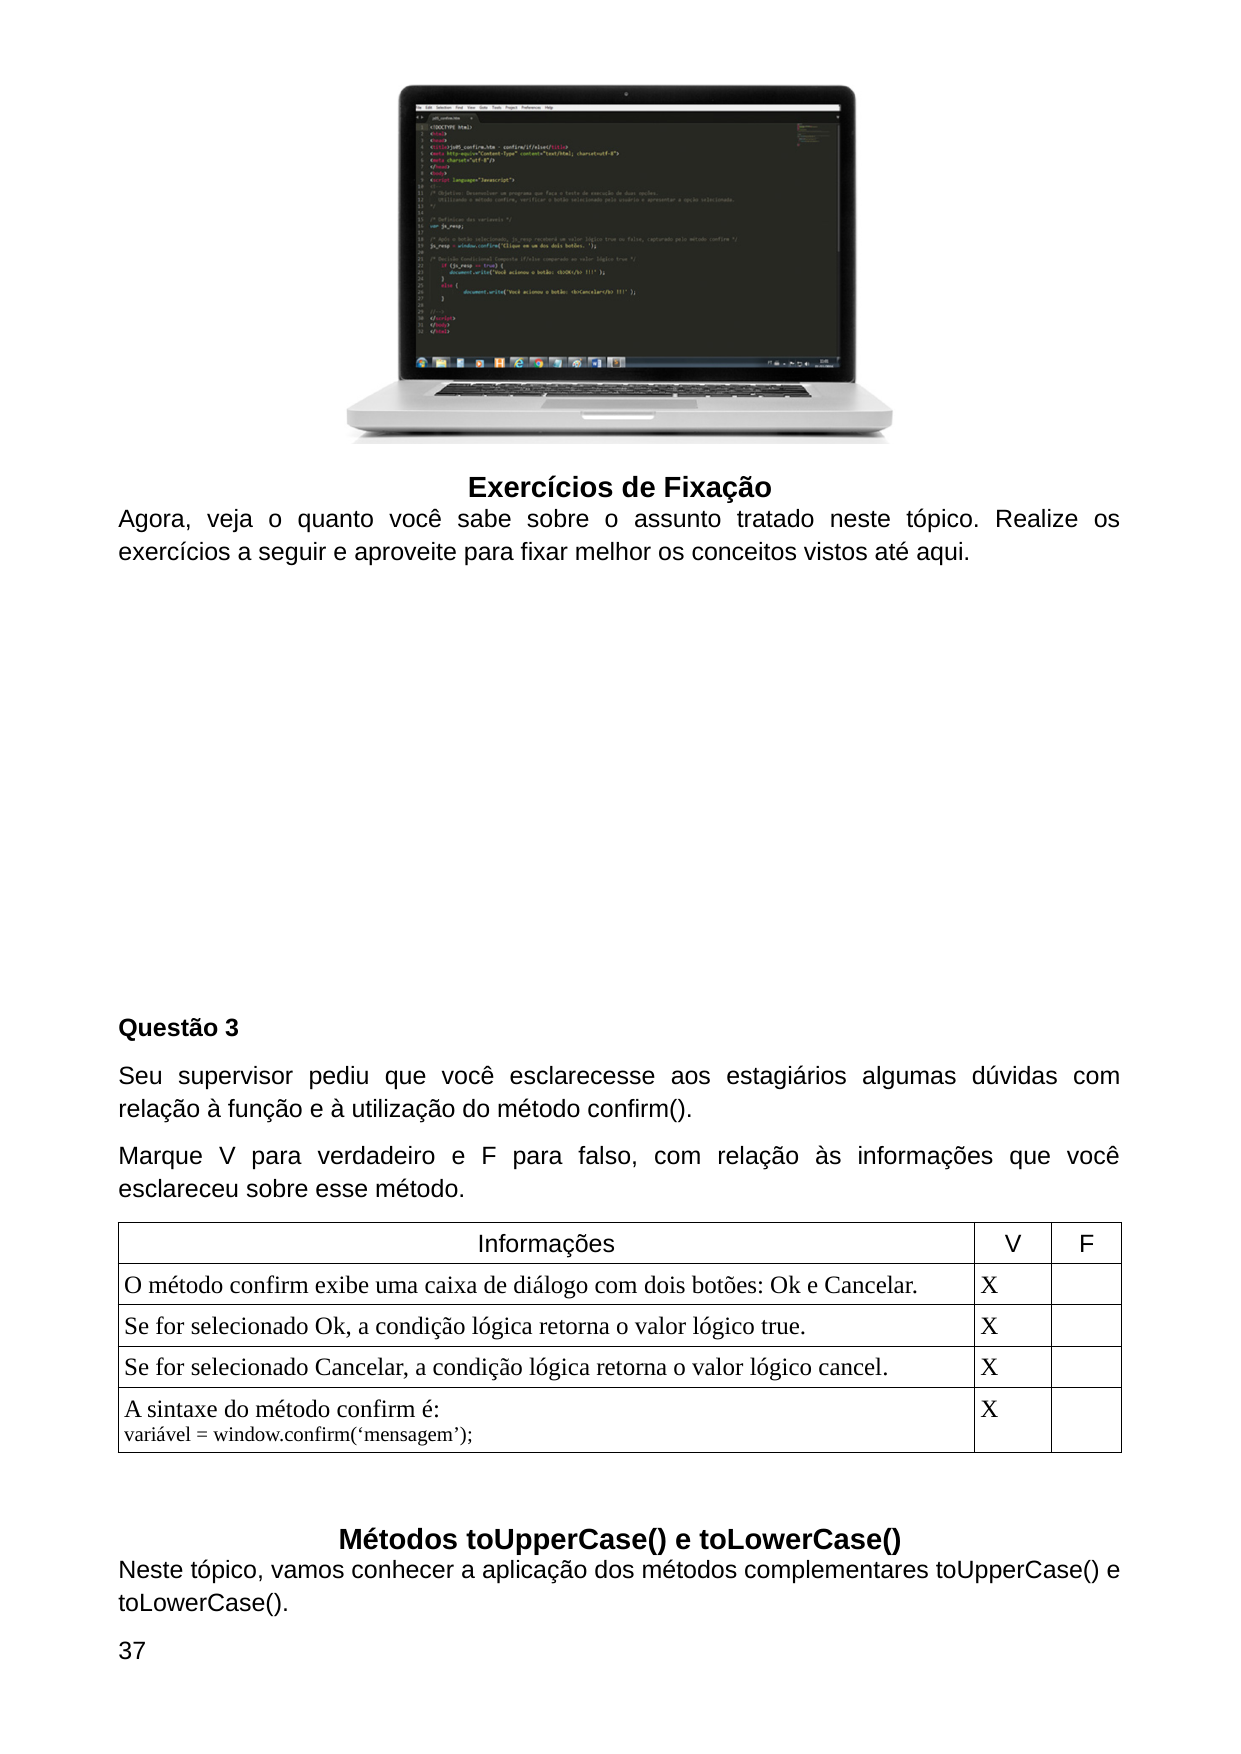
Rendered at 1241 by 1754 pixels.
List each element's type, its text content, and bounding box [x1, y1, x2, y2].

table_cell X [975, 1264, 1051, 1304]
text Questão 3 [118, 1013, 1122, 1042]
subtitle Métodos toUpperCase() e toLowerCase() [118, 1522, 1122, 1555]
table_cell A sintaxe do método confirm é: variável = window.confirm(‘mensagem’); [119, 1388, 974, 1452]
table_cell X [975, 1305, 1051, 1346]
table_cell X [975, 1347, 1051, 1387]
table_header F [1052, 1223, 1121, 1263]
table_cell O método confirm exibe uma caixa de diálogo com dois botões: Ok e Cancelar. [119, 1264, 974, 1304]
table_cell [1052, 1305, 1121, 1346]
table_cell Se for selecionado Cancelar, a condição lógica retorna o valor lógico cancel. [119, 1347, 974, 1387]
table_header V [975, 1223, 1051, 1263]
table_cell Se for selecionado Ok, a condição lógica retorna o valor lógico true. [119, 1305, 974, 1346]
table_cell X [975, 1388, 1051, 1452]
text Neste tópico, vamos conhecer a aplicação dos métodos complementares toUpperCase() e toLowerCase(). [118, 1555, 1122, 1617]
text Seu supervisor pediu que você esclarecesse aos estagiários algumas dúvidas com relação à função e à utilização do método confirm(). [118, 1061, 1122, 1122]
table_header Informações [119, 1223, 974, 1263]
table_cell [1052, 1264, 1121, 1304]
text Marque V para verdadeiro e F para falso, com relação às informações que você esclareceu sobre esse método. [118, 1141, 1122, 1203]
text Agora, veja o quanto você sabe sobre o assunto tratado neste tópico. Realize os exercícios a seguir e aproveite para fixar melhor os conceitos vistos até aqui. [118, 504, 1122, 566]
table_cell [1052, 1388, 1121, 1452]
subtitle Exercícios de Fixação [118, 470, 1122, 504]
table_cell [1052, 1347, 1121, 1387]
